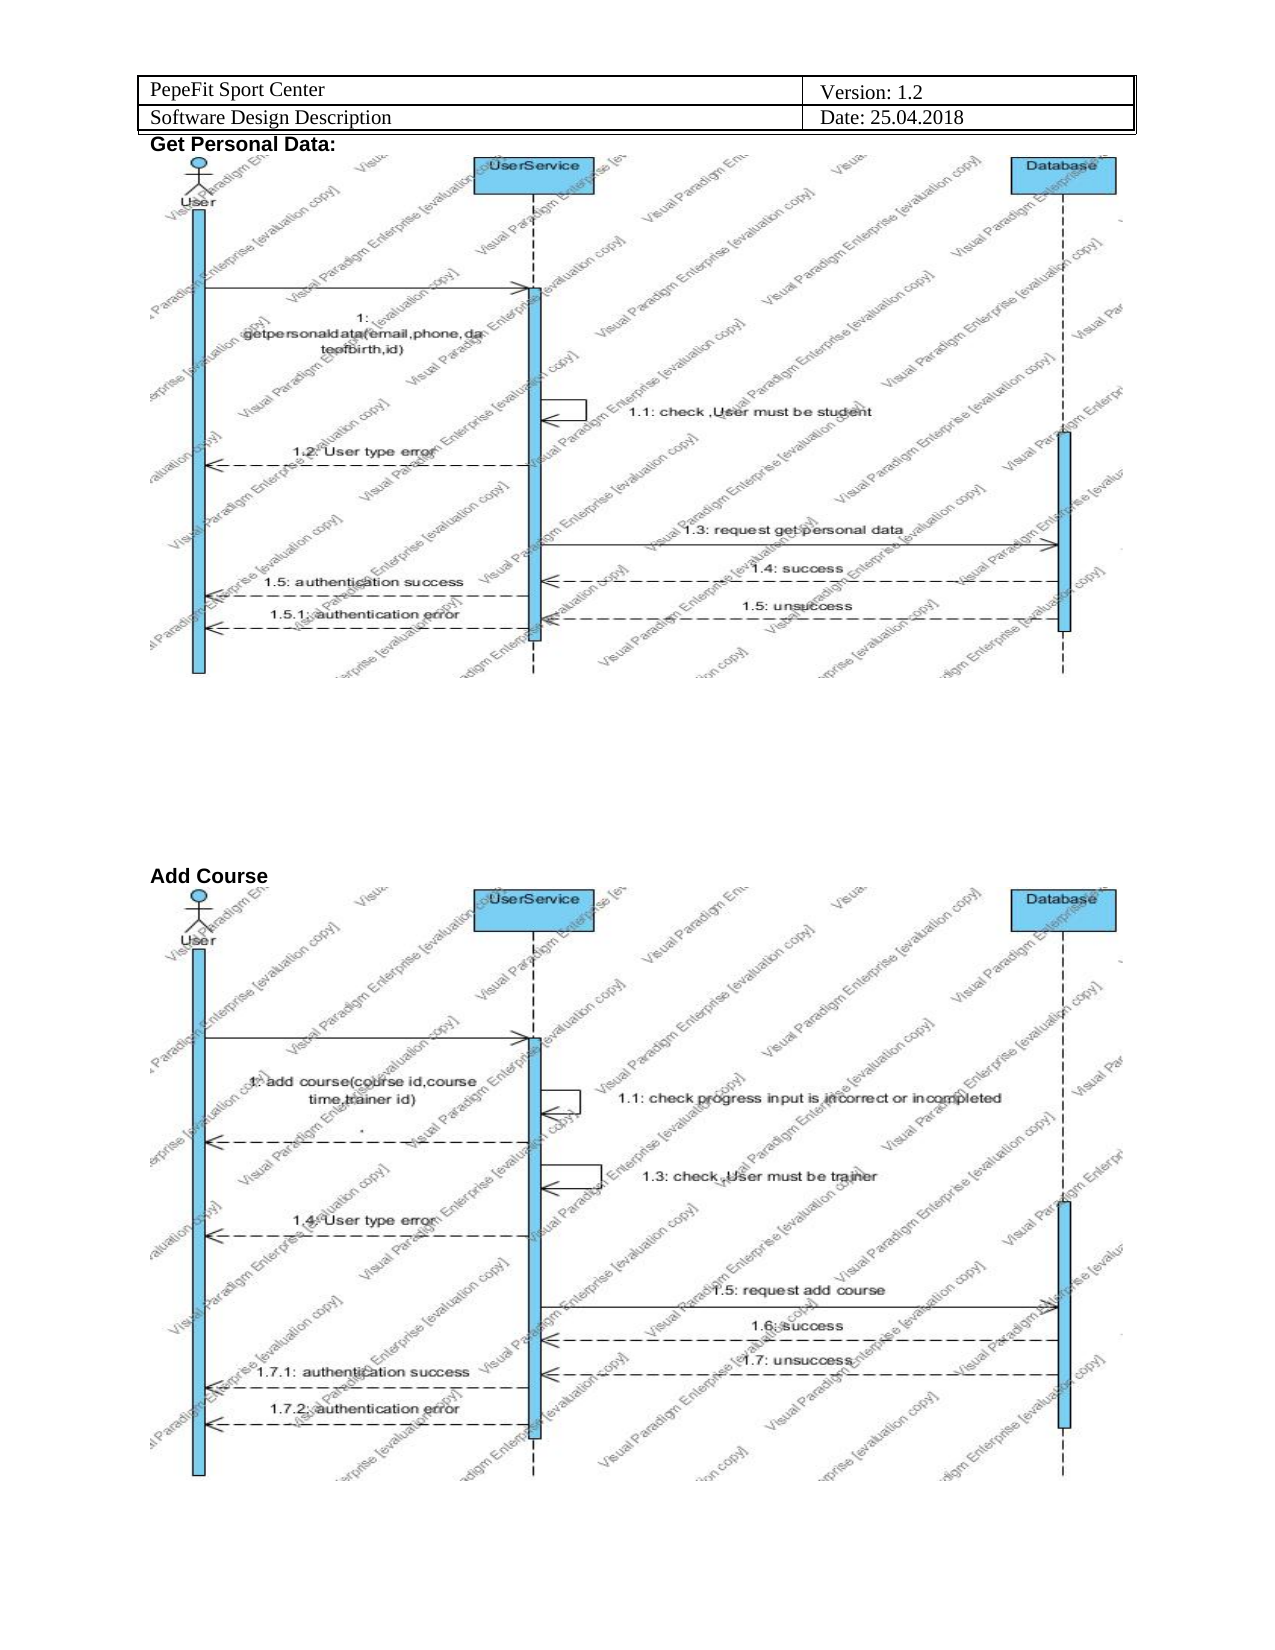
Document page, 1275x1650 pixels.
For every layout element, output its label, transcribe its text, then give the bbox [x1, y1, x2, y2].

picture [150, 887, 1123, 1481]
picture [150, 155, 1123, 678]
text Add Course [150, 863, 1254, 887]
text Get Personal Data: [150, 131, 1254, 155]
